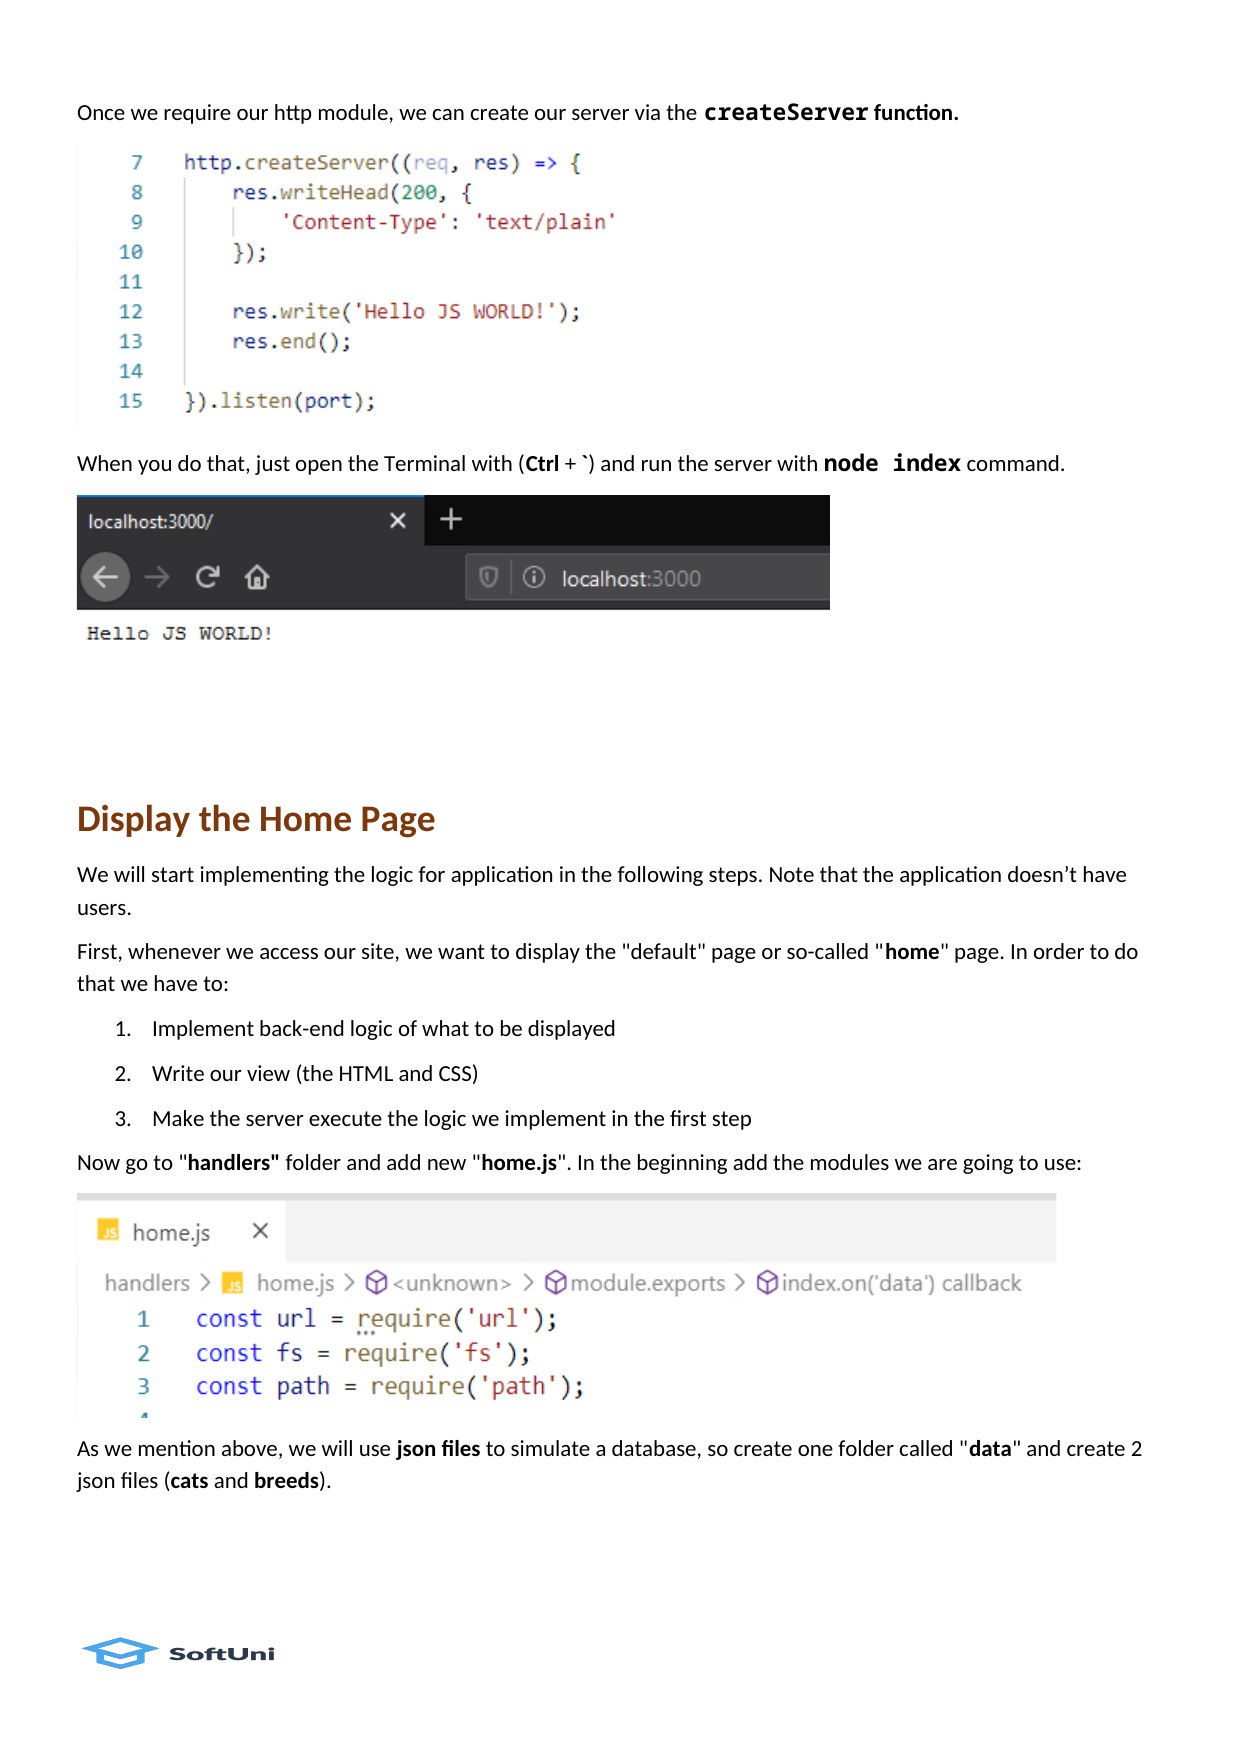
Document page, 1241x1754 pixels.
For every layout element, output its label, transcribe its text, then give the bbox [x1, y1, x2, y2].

text Once we require our http module, we can create our server via the createServer function. [77, 95, 1163, 127]
list Write our view (the HTML and CSS) [114, 1059, 1163, 1087]
text When you do that, just open the Terminal with (Ctrl + `) and run the server with node index command. [77, 446, 1163, 478]
picture [76, 143, 662, 430]
text As we mention above, we will use json files to simulate a database, so create one folder called "data" and create 2 json files (cats and breeds). [77, 1434, 1163, 1494]
list Make the server execute the logic we implement in the first step [114, 1104, 1163, 1132]
text First, whenever we access our site, we want to display the "default" page or so-called "home" page. In order to do that we have to: [77, 937, 1163, 998]
text We will start implementing the logic for application in the following steps. Note that the application doesn’t have users. [77, 861, 1163, 921]
picture [75, 1635, 281, 1672]
picture [76, 495, 830, 734]
text Display the Home Page [77, 795, 1163, 841]
picture [76, 1193, 1057, 1418]
list Implement back-end logic of what to be displayed [114, 1014, 1163, 1042]
text Now go to "handlers" folder and add new "home.js". In the beginning add the modules we are going to use: [77, 1148, 1163, 1176]
